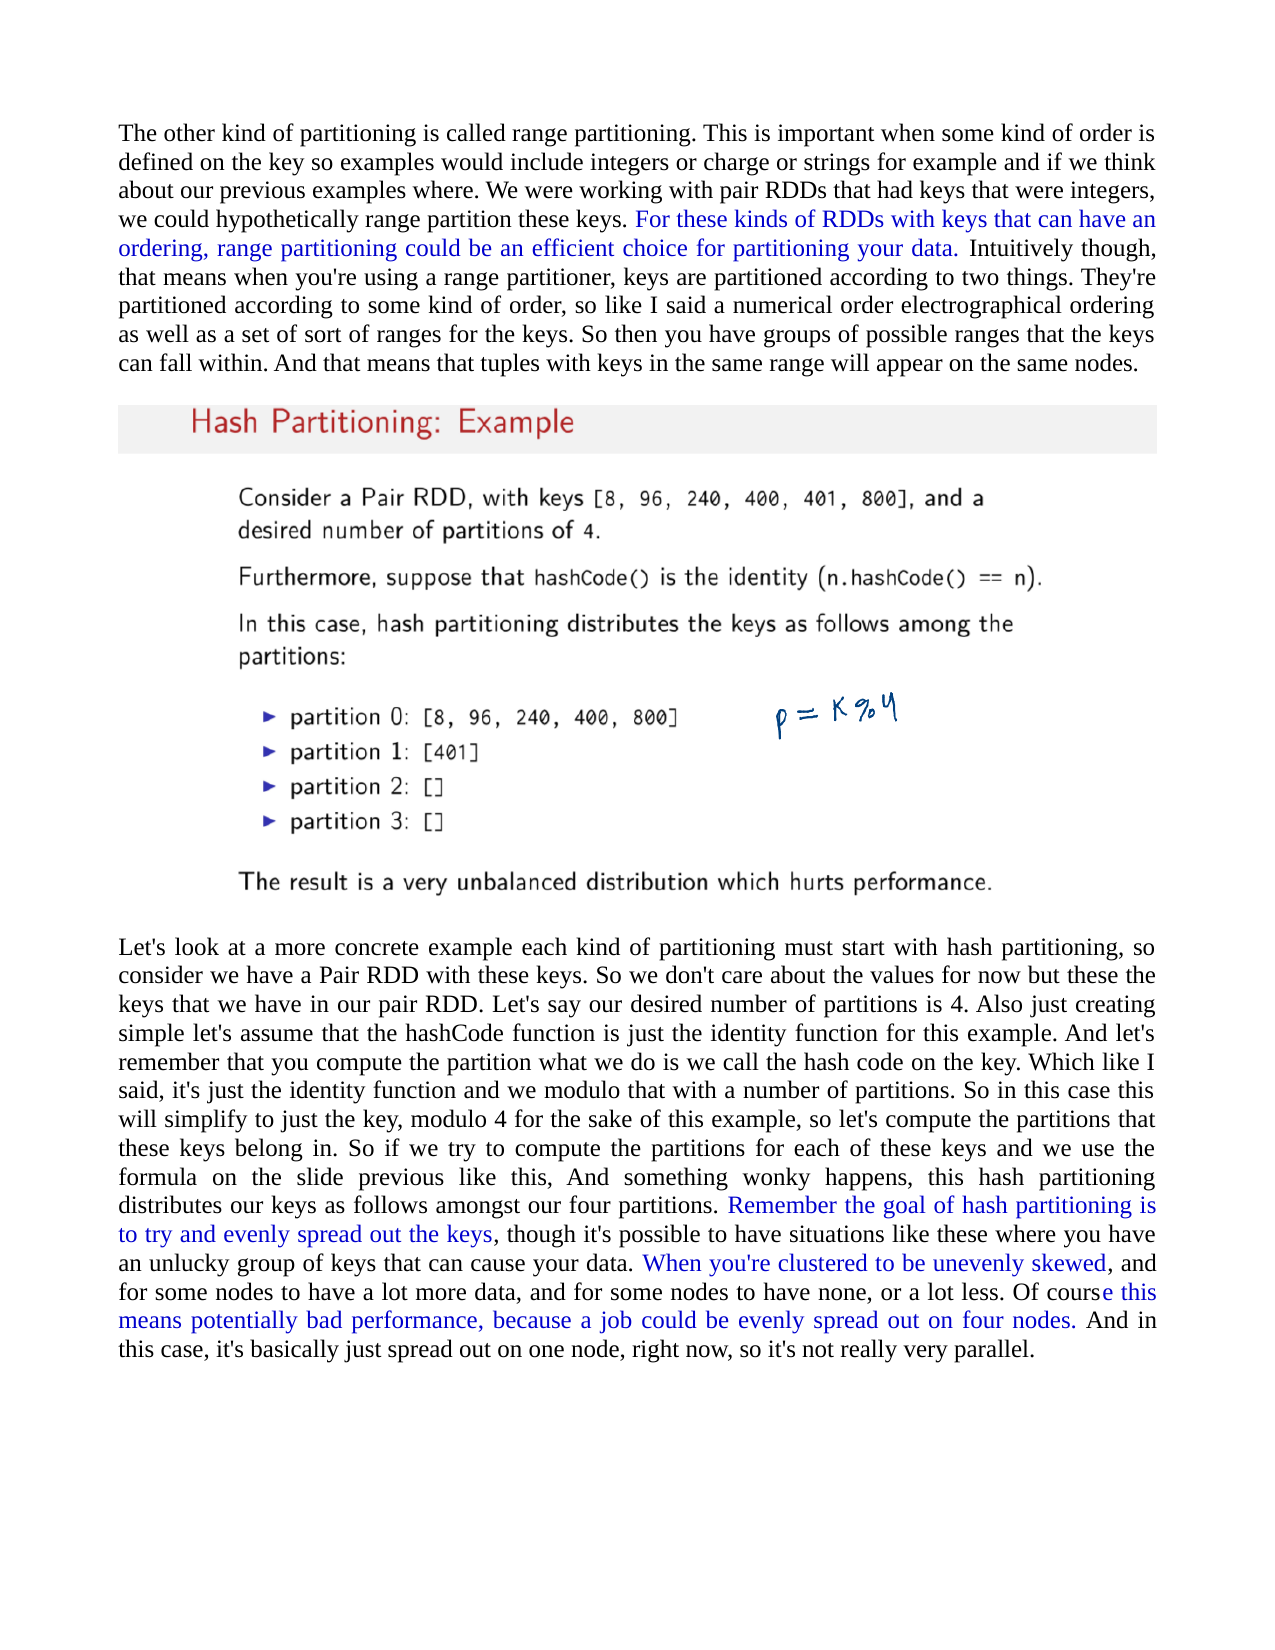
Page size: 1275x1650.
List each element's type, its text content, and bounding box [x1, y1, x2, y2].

picture [118, 405, 1157, 904]
text The other kind of partitioning is called range partitioning. This is important when some kind of order is defined on the key so examples would include integers or charge or strings for example and if we think about our previous examples where. We were working with pair RDDs that had keys that were integers, we could hypothetically range partition these keys. For these kinds of RDDs with keys that can have an ordering, range partitioning could be an efficient choice for partitioning your data. Intuitively though, that means when you're using a range partitioner, keys are partitioned according to two things. They're partitioned according to some kind of order, so like I said a numerical order electrographical ordering as well as a set of sort of ranges for the keys. So then you have groups of possible ranges that the keys can fall within. And that means that tuples with keys in the same range will appear on the same nodes. [118, 118, 1157, 377]
text Let's look at a more concrete example each kind of partitioning must start with hash partitioning, so consider we have a Pair RDD with these keys. So we don't care about the values for now but these the keys that we have in our pair RDD. Let's say our desired number of partitions is 4. Also just creating simple let's assume that the hashCode function is just the identity function for this example. And let's remember that you compute the partition what we do is we call the hash code on the key. Which like I said, it's just the identity function and we modulo that with a number of partitions. So in this case this will simplify to just the key, modulo 4 for the sake of this example, so let's compute the partitions that these keys belong in. So if we try to compute the partitions for each of these keys and we use the formula on the slide previous like this, And something wonky happens, this hash partitioning distributes our keys as follows amongst our four partitions. Remember the goal of hash partitioning is to try and evenly spread out the keys, though it's possible to have situations like these where you have an unlucky group of keys that can cause your data. When you're clustered to be unevenly skewed, and for some nodes to have a lot more data, and for some nodes to have none, or a lot less. Of course this means potentially bad performance, because a job could be evenly spread out on four nodes. And in this case, it's basically just spread out on one node, right now, so it's not really very parallel. [118, 932, 1157, 1363]
